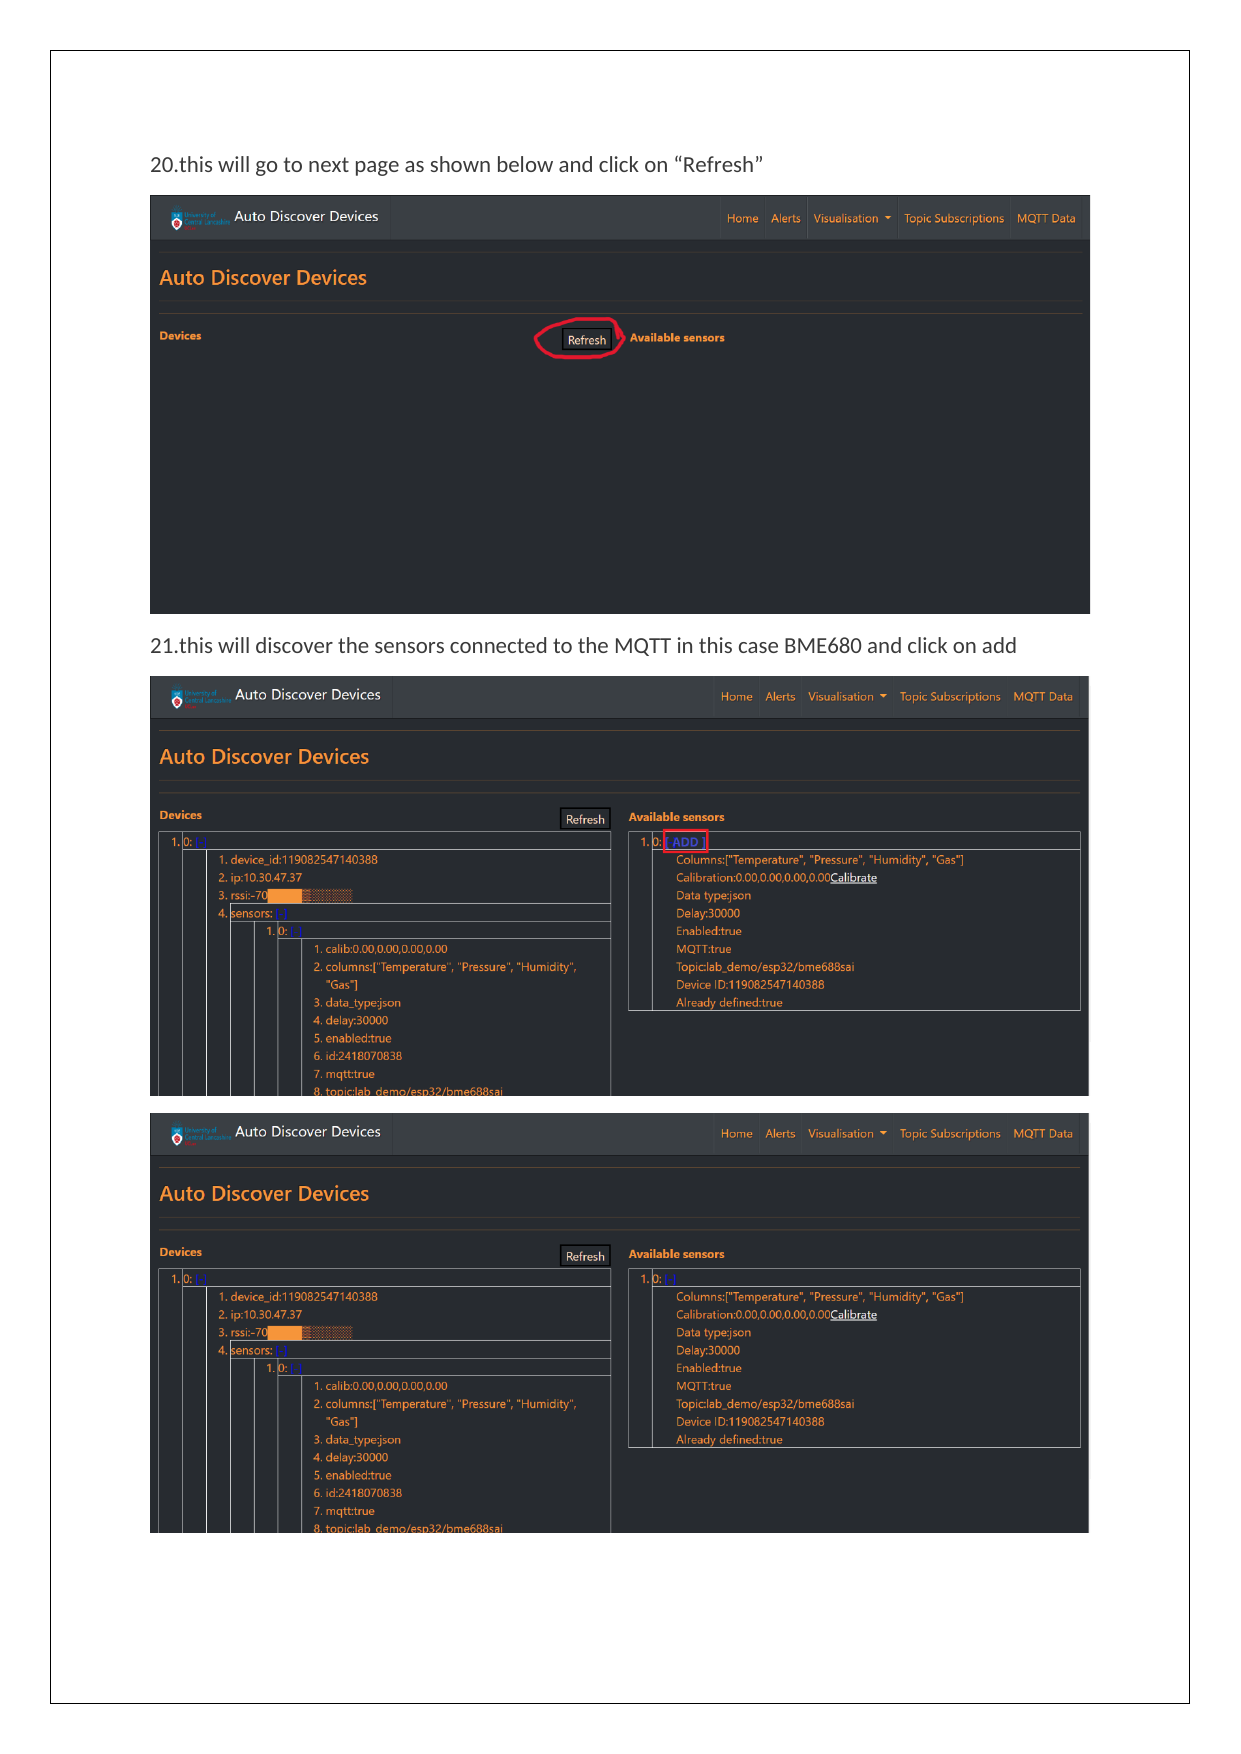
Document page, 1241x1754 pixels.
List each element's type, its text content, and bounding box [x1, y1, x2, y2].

text 21.this will discover the sensors connected to the MQTT in this case BME680 and click on add [150, 631, 1090, 659]
text 20.this will go to next page as shown below and click on “Refresh” [150, 150, 1090, 178]
